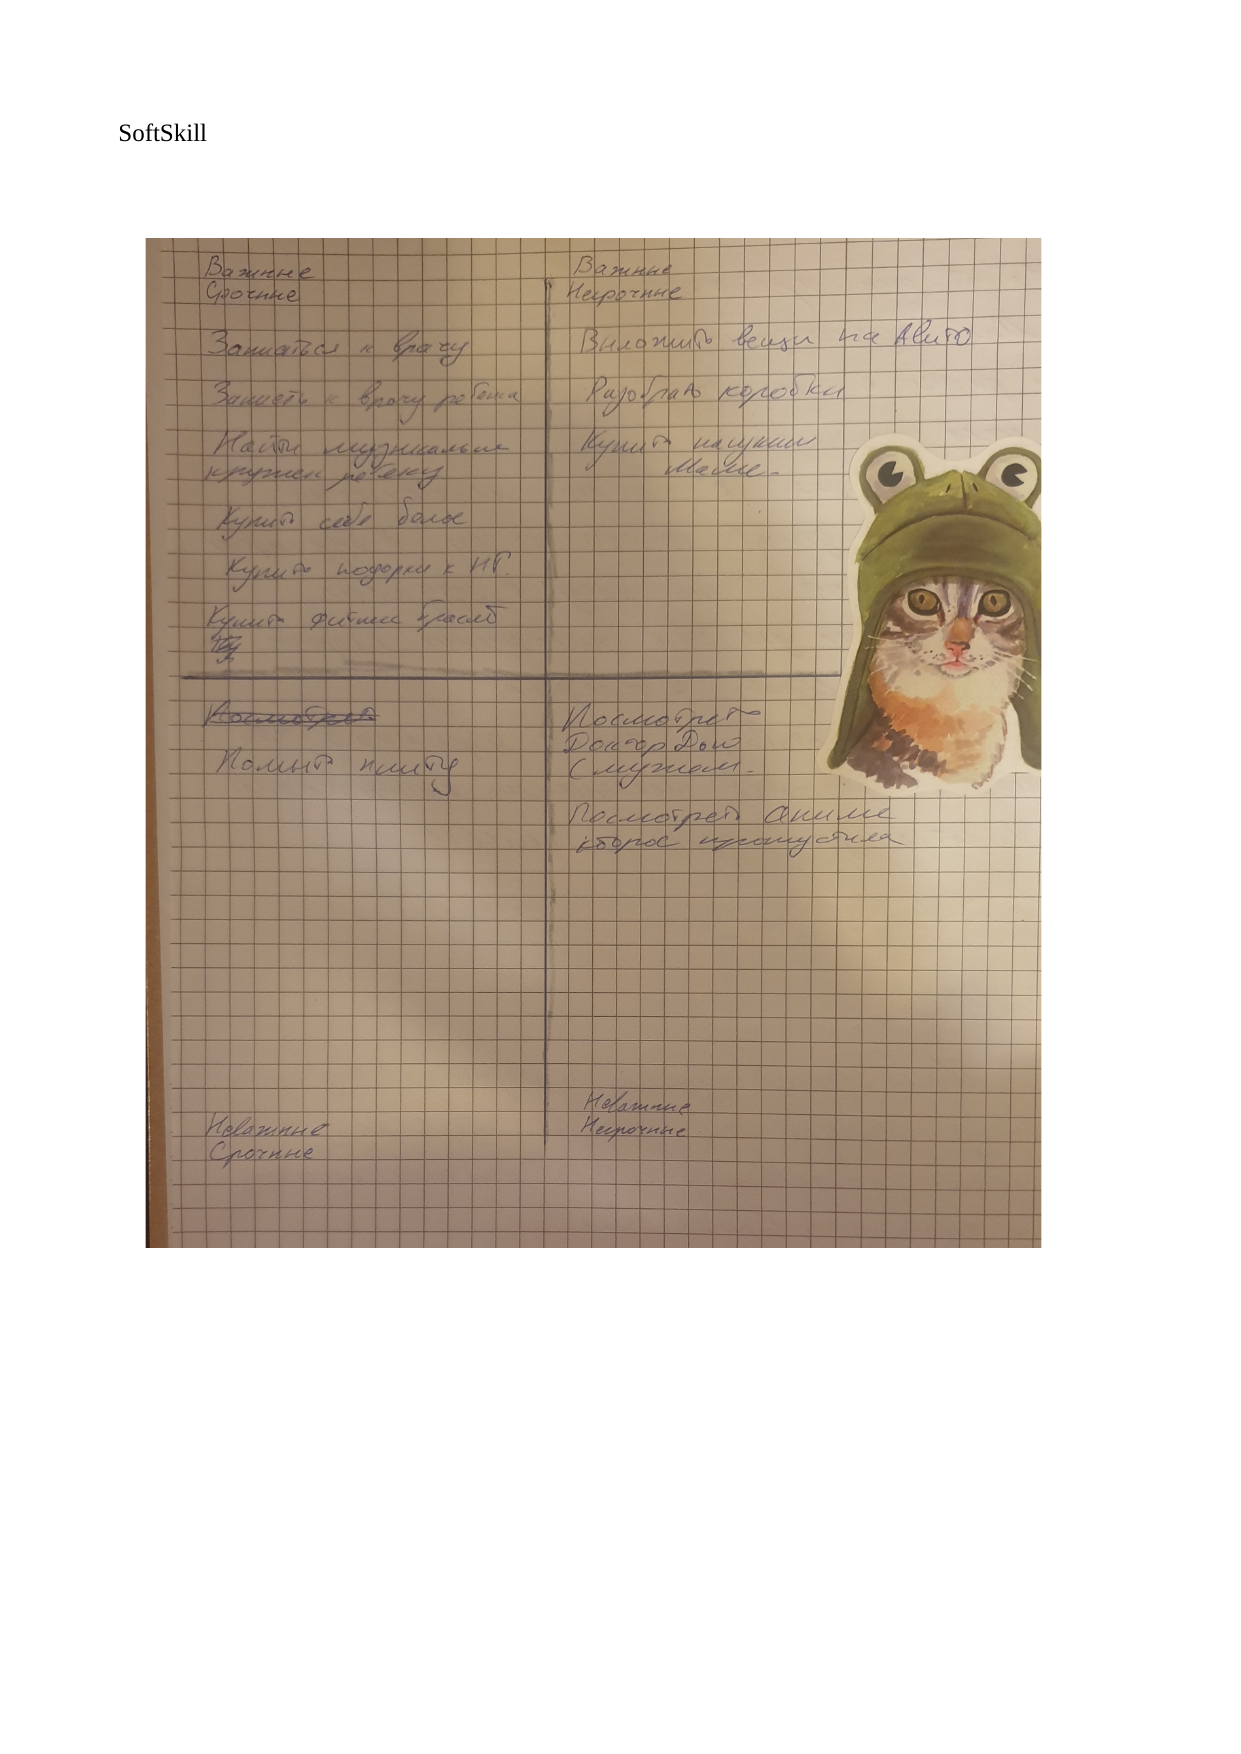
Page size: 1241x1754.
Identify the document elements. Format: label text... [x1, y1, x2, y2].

picture [145, 238, 1042, 444]
text SoftSkill [118, 118, 1122, 147]
